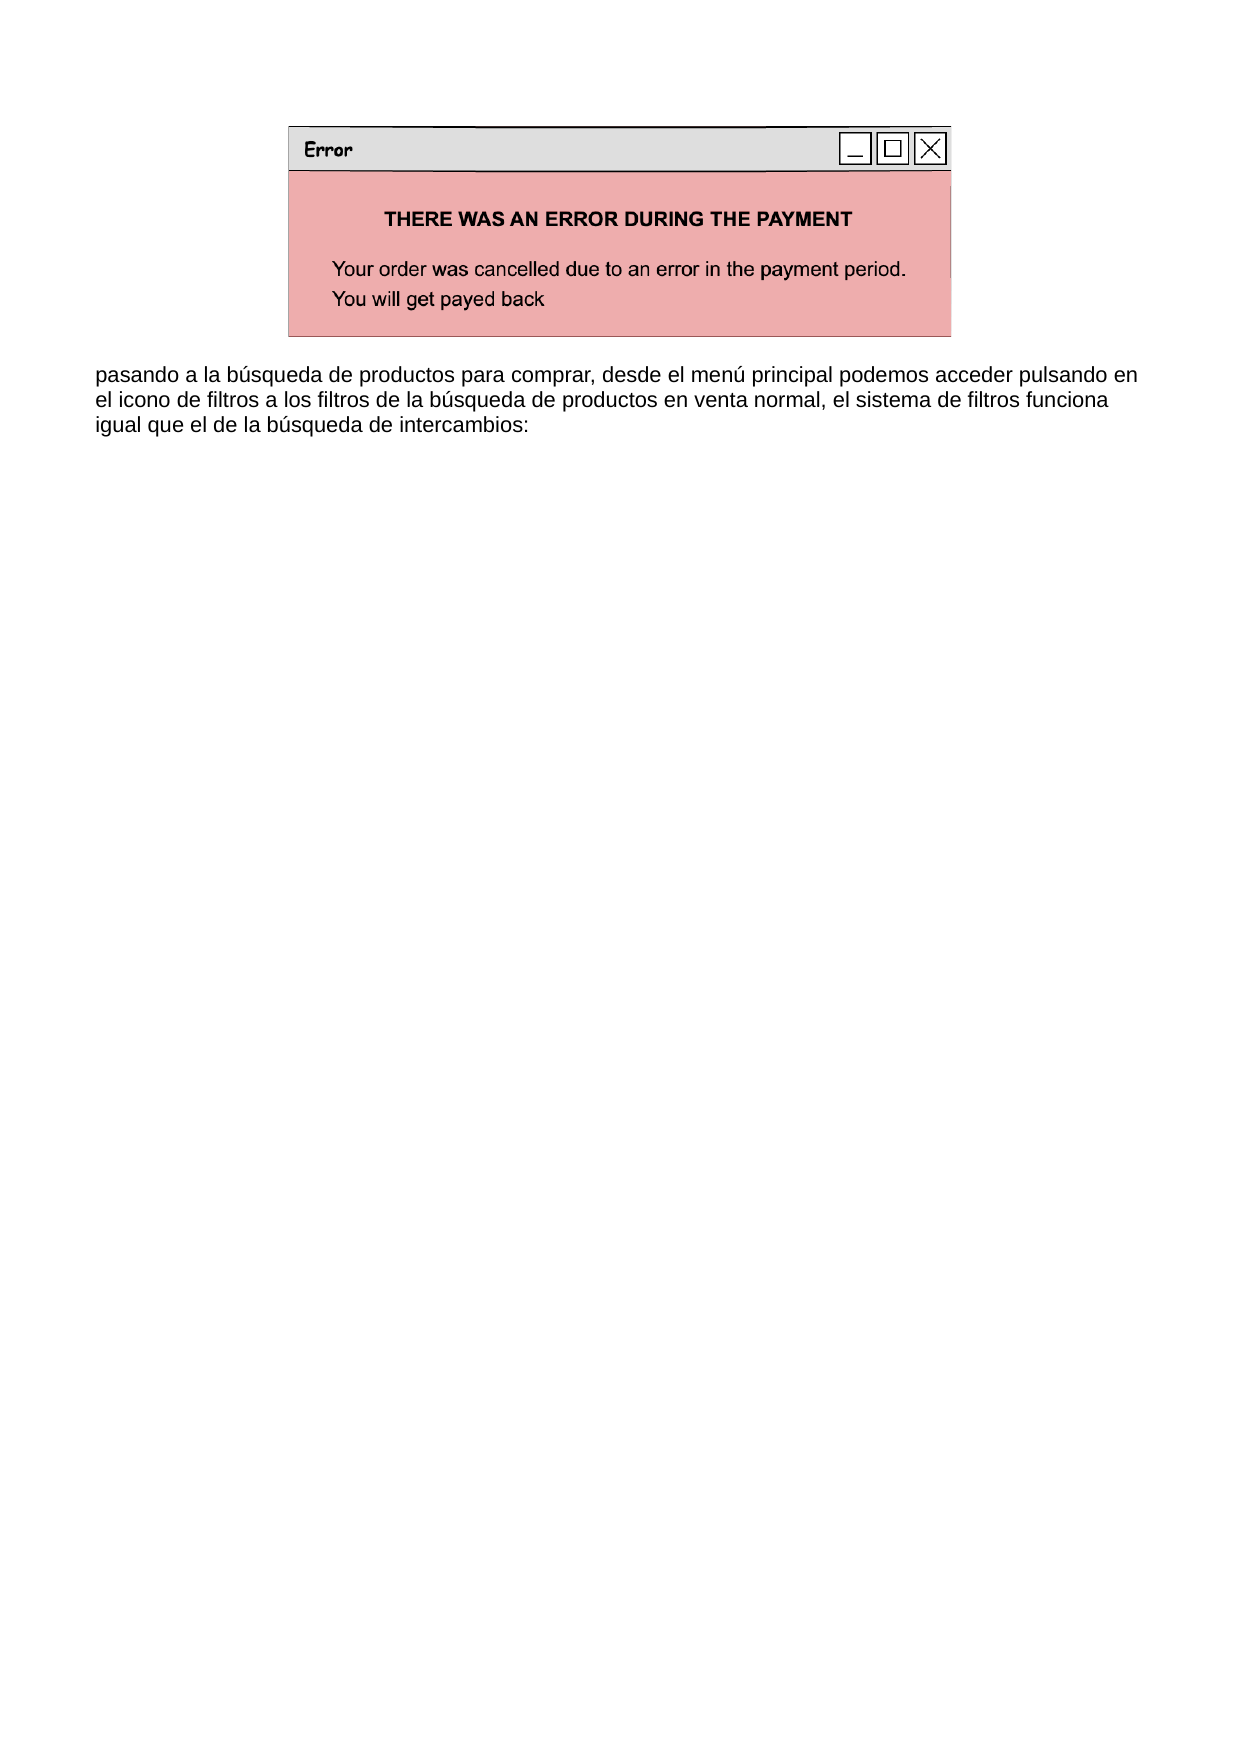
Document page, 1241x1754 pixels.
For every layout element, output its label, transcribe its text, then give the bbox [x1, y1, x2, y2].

text pasando a la búsqueda de productos para comprar, desde el menú principal podemos acceder pulsando en el icono de filtros a los filtros de la búsqueda de productos en venta normal, el sistema de filtros funciona igual que el de la búsqueda de intercambios: [95, 127, 1145, 437]
